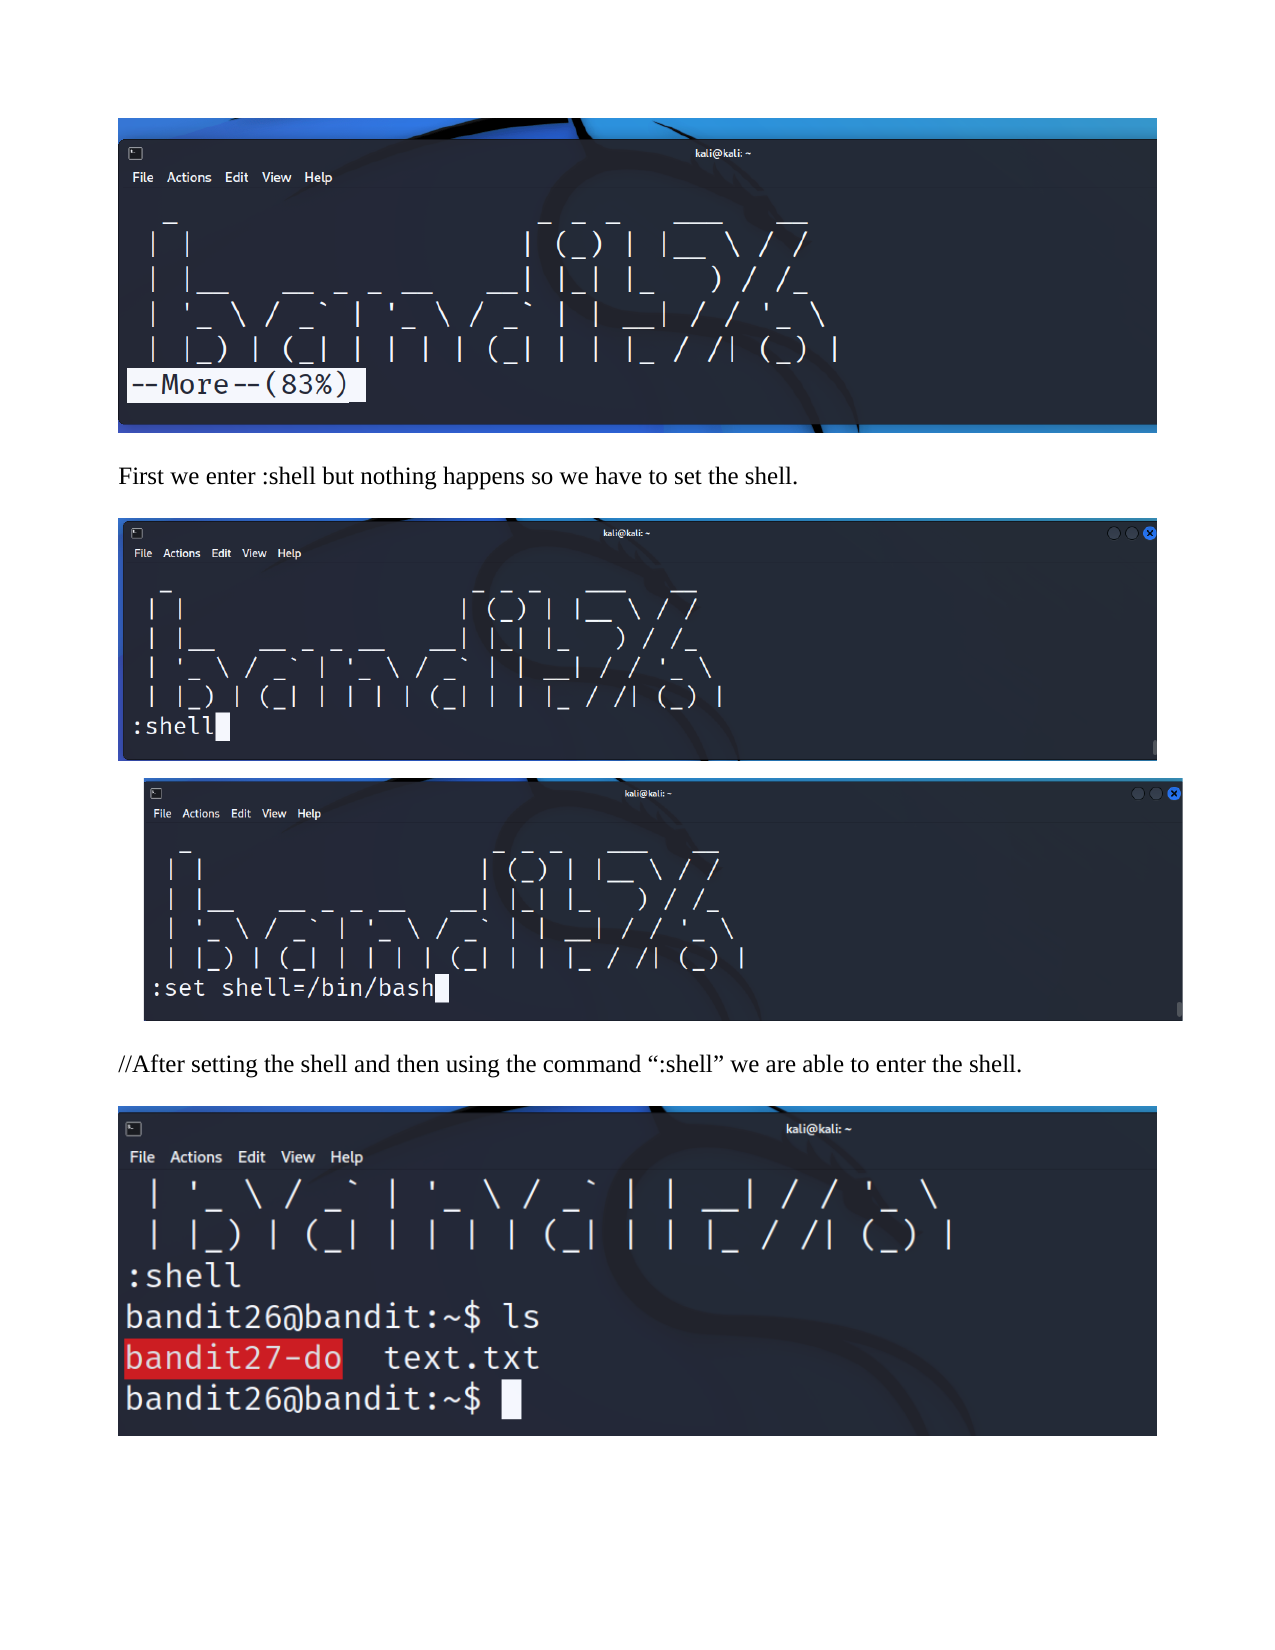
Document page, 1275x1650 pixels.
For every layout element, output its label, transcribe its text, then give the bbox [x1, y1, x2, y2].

picture [118, 1106, 1157, 1436]
picture [143, 778, 1183, 1021]
text First we enter :shell but nothing happens so we have to set the shell. [118, 461, 1157, 490]
picture [118, 118, 1157, 433]
picture [118, 518, 1157, 761]
text //After setting the shell and then using the command “:shell” we are able to enter the shell. [118, 1049, 1157, 1078]
